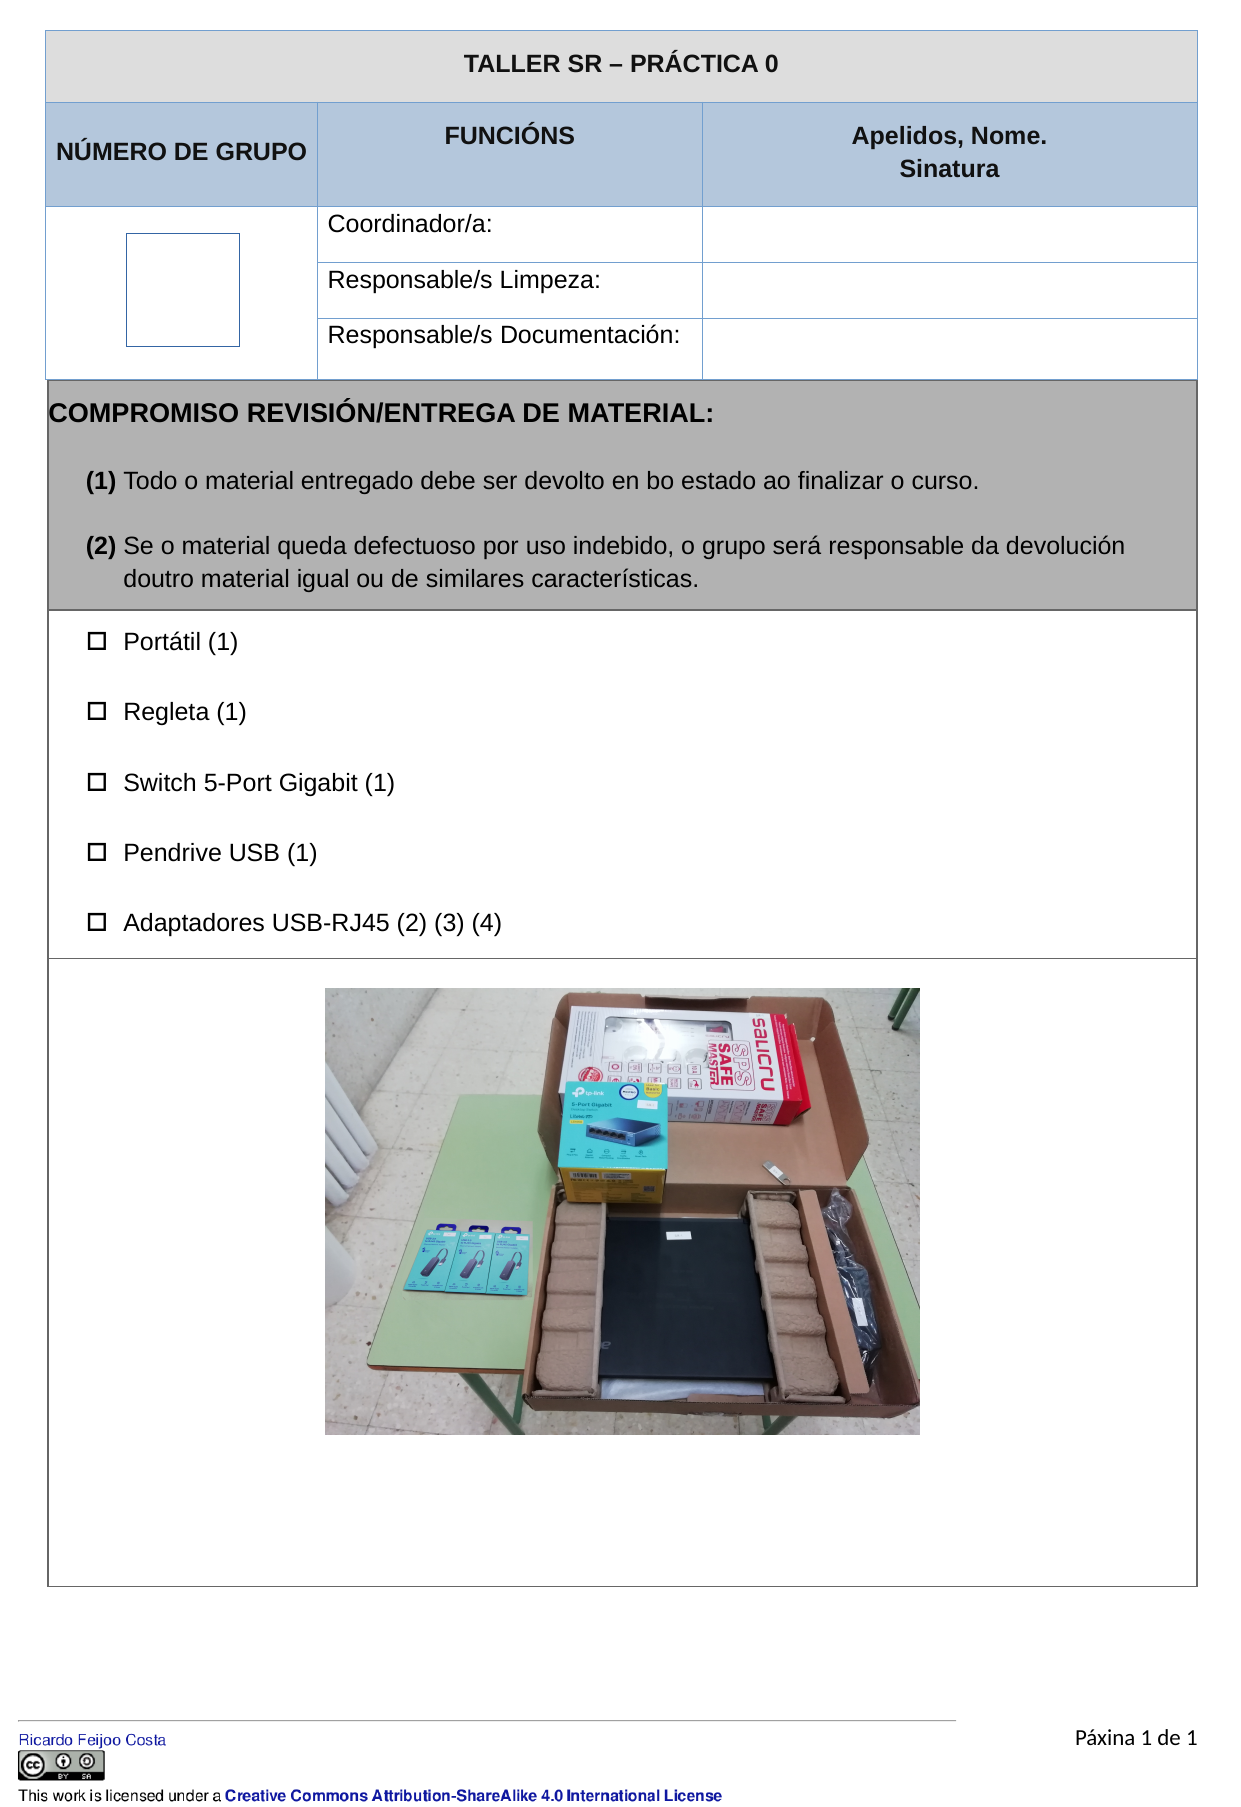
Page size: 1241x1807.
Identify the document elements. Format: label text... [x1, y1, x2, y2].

table_cell Portátil (1) Regleta (1) Switch 5-Port Gigabit (1) Pendrive USB (1) Adaptadores USB-RJ45 (2) (3) (4) [49, 611, 1196, 958]
table_cell [49, 959, 1196, 1586]
table_cell Responsable/s Limpeza: [318, 263, 702, 317]
table_cell FUNCIÓNS [318, 103, 702, 206]
picture [8, 1715, 957, 1806]
table_header COMPROMISO REVISIÓN/ENTREGA DE MATERIAL: Todo o material entregado debe ser devolto en bo estado ao finalizar o curso. Se o material queda defectuoso por uso indebido, o grupo será responsable da devolución doutro material igual ou de similares características. [49, 381, 1196, 609]
table_cell Apelidos, Nome. Sinatura [703, 103, 1197, 206]
table_cell [703, 319, 1197, 379]
picture [325, 988, 920, 1435]
table_cell NÚMERO DE GRUPO [46, 103, 317, 206]
table_cell [703, 263, 1197, 317]
table_cell [46, 207, 317, 379]
table_cell Responsable/s Documentación: [318, 319, 702, 379]
table_header TALLER SR – PRÁCTICA 0 [46, 31, 1197, 102]
table_cell Coordinador/a: [318, 207, 702, 262]
table_cell [703, 207, 1197, 262]
